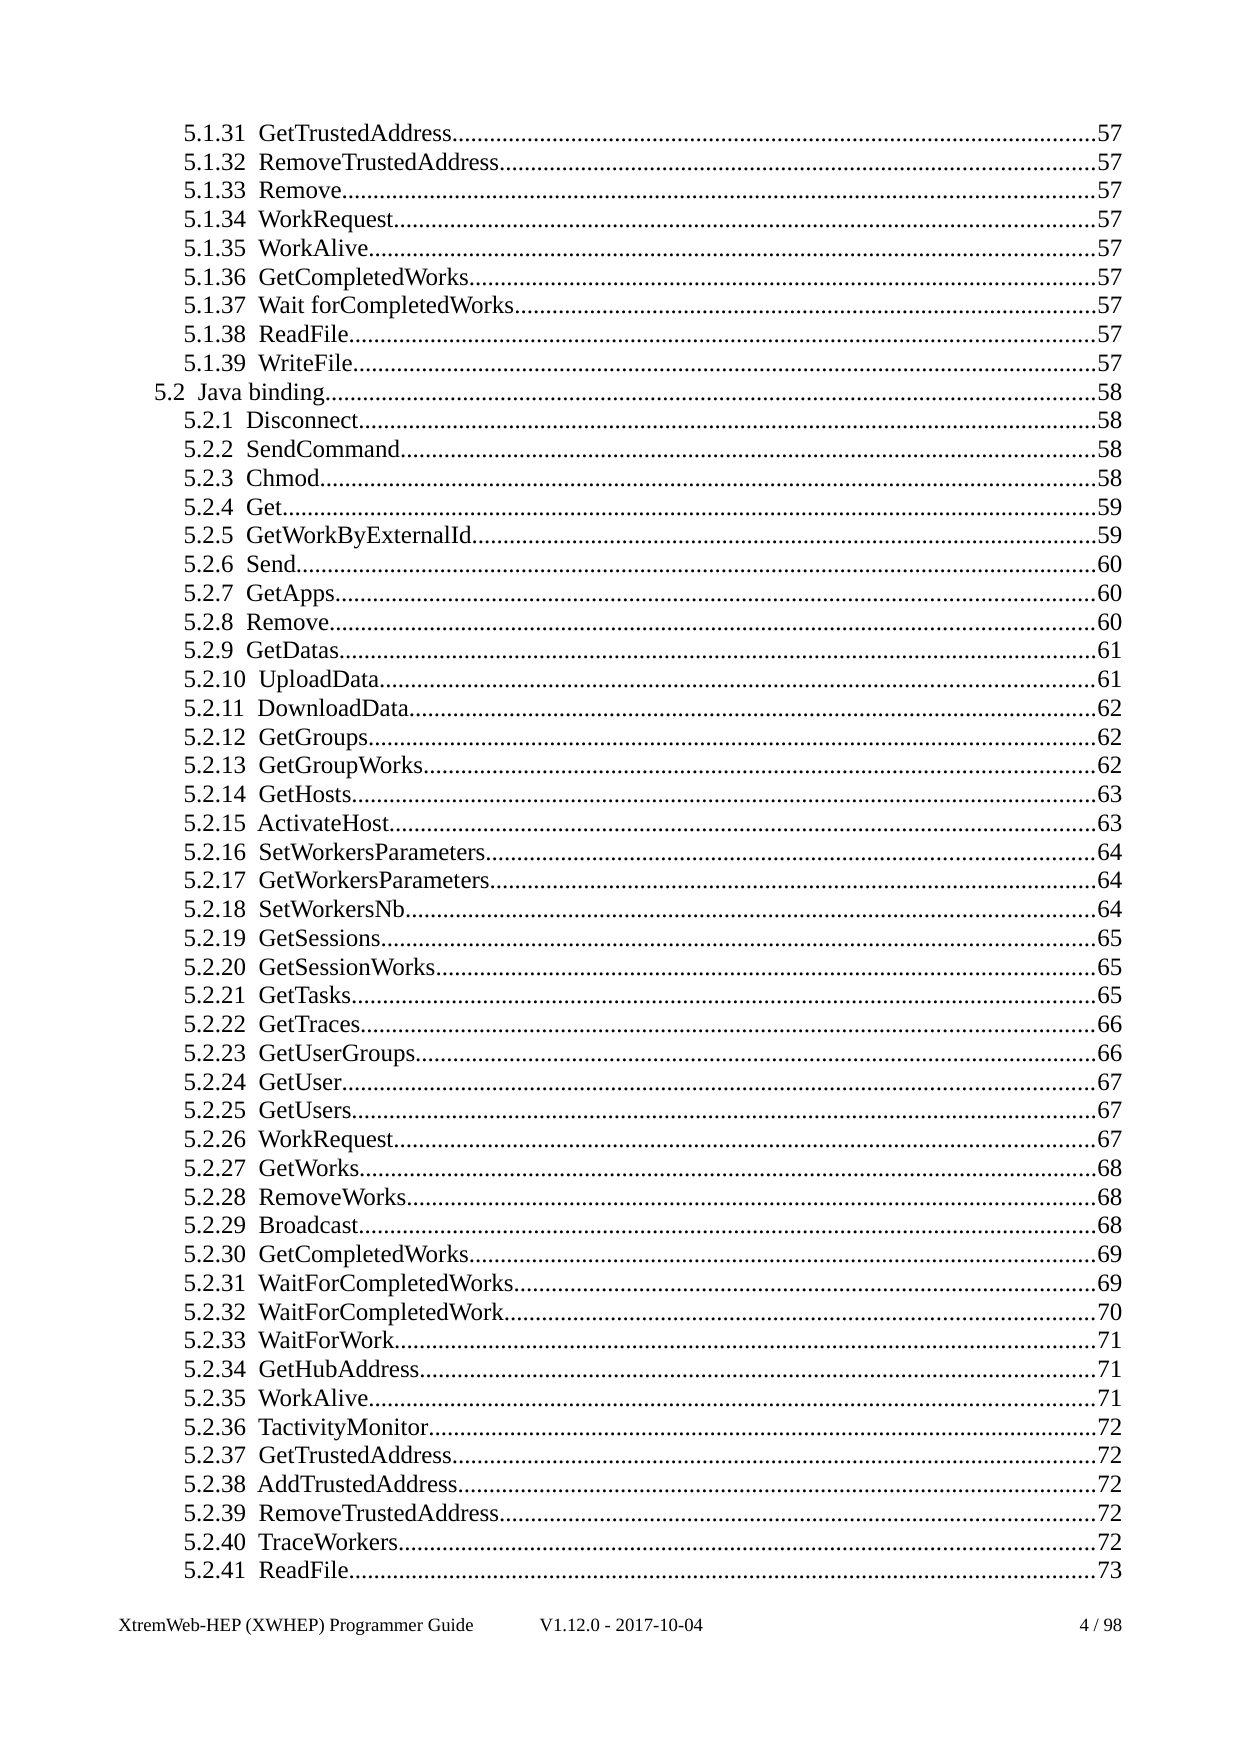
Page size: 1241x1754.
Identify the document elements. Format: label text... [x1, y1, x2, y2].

text 5.1.34 WorkRequest 57 [177, 204, 1122, 233]
text 5.2.9 GetDatas 61 [177, 636, 1122, 664]
text 5.2.17 GetWorkersParameters 64 [177, 866, 1122, 894]
text 5.2.24 GetUser 67 [177, 1067, 1122, 1096]
text 5.2.36 TactivityMonitor 72 [177, 1412, 1122, 1441]
text 5.2.25 GetUsers 67 [177, 1096, 1122, 1124]
text 5.2.23 GetUserGroups 66 [177, 1038, 1122, 1067]
text 5.1.31 GetTrustedAddress 57 [177, 118, 1122, 147]
text 5.2.40 TraceWorkers 72 [177, 1527, 1122, 1556]
text 5.2.37 GetTrustedAddress 72 [177, 1441, 1122, 1469]
text 5.2.18 SetWorkersNb 64 [177, 894, 1122, 923]
text 5.1.38 ReadFile 57 [177, 319, 1122, 348]
text 5.2.13 GetGroupWorks 62 [177, 751, 1122, 779]
text 5.2.4 Get 59 [177, 492, 1122, 521]
text 5.2.7 GetApps 60 [177, 578, 1122, 607]
text 5.2.5 GetWorkByExternalId 59 [177, 521, 1122, 549]
text 5.2.15 ActivateHost 63 [177, 808, 1122, 837]
text 5.1.32 RemoveTrustedAddress 57 [177, 147, 1122, 176]
text 5.2.28 RemoveWorks 68 [177, 1182, 1122, 1211]
text 5.2.8 Remove 60 [177, 607, 1122, 636]
text 5.1.36 GetCompletedWorks 57 [177, 262, 1122, 291]
text 5.2.26 WorkRequest 67 [177, 1124, 1122, 1153]
text 5.2.41 ReadFile 73 [177, 1556, 1122, 1584]
text 5.2.3 Chmod 58 [177, 463, 1122, 492]
text 5.2.31 WaitForCompletedWorks 69 [177, 1268, 1122, 1297]
text 5.2.14 GetHosts 63 [177, 779, 1122, 808]
text 5.1.37 Wait forCompletedWorks 57 [177, 291, 1122, 319]
text 5.2.20 GetSessionWorks 65 [177, 952, 1122, 981]
text 5.2.1 Disconnect 58 [177, 406, 1122, 434]
text 5.2 Java binding 58 [148, 377, 1122, 406]
text 5.2.16 SetWorkersParameters 64 [177, 837, 1122, 866]
text 5.2.21 GetTasks 65 [177, 981, 1122, 1009]
text 5.2.34 GetHubAddress 71 [177, 1354, 1122, 1383]
text 5.2.30 GetCompletedWorks 69 [177, 1239, 1122, 1268]
text 5.2.27 GetWorks 68 [177, 1153, 1122, 1182]
text 5.2.29 Broadcast 68 [177, 1211, 1122, 1239]
text 5.2.35 WorkAlive 71 [177, 1383, 1122, 1412]
text 5.2.2 SendCommand 58 [177, 434, 1122, 463]
text 5.2.22 GetTraces 66 [177, 1009, 1122, 1038]
text 5.2.19 GetSessions 65 [177, 923, 1122, 952]
text 5.2.6 Send 60 [177, 549, 1122, 578]
text 5.2.38 AddTrustedAddress 72 [177, 1469, 1122, 1498]
text 5.2.12 GetGroups 62 [177, 722, 1122, 751]
text 5.1.35 WorkAlive 57 [177, 233, 1122, 262]
text 5.2.32 WaitForCompletedWork 70 [177, 1297, 1122, 1326]
text 5.2.39 RemoveTrustedAddress 72 [177, 1498, 1122, 1527]
text 5.2.33 WaitForWork 71 [177, 1326, 1122, 1354]
text 5.2.11 DownloadData 62 [177, 693, 1122, 722]
text 5.2.10 UploadData 61 [177, 664, 1122, 693]
text 5.1.33 Remove 57 [177, 176, 1122, 204]
text 5.1.39 WriteFile 57 [177, 348, 1122, 377]
